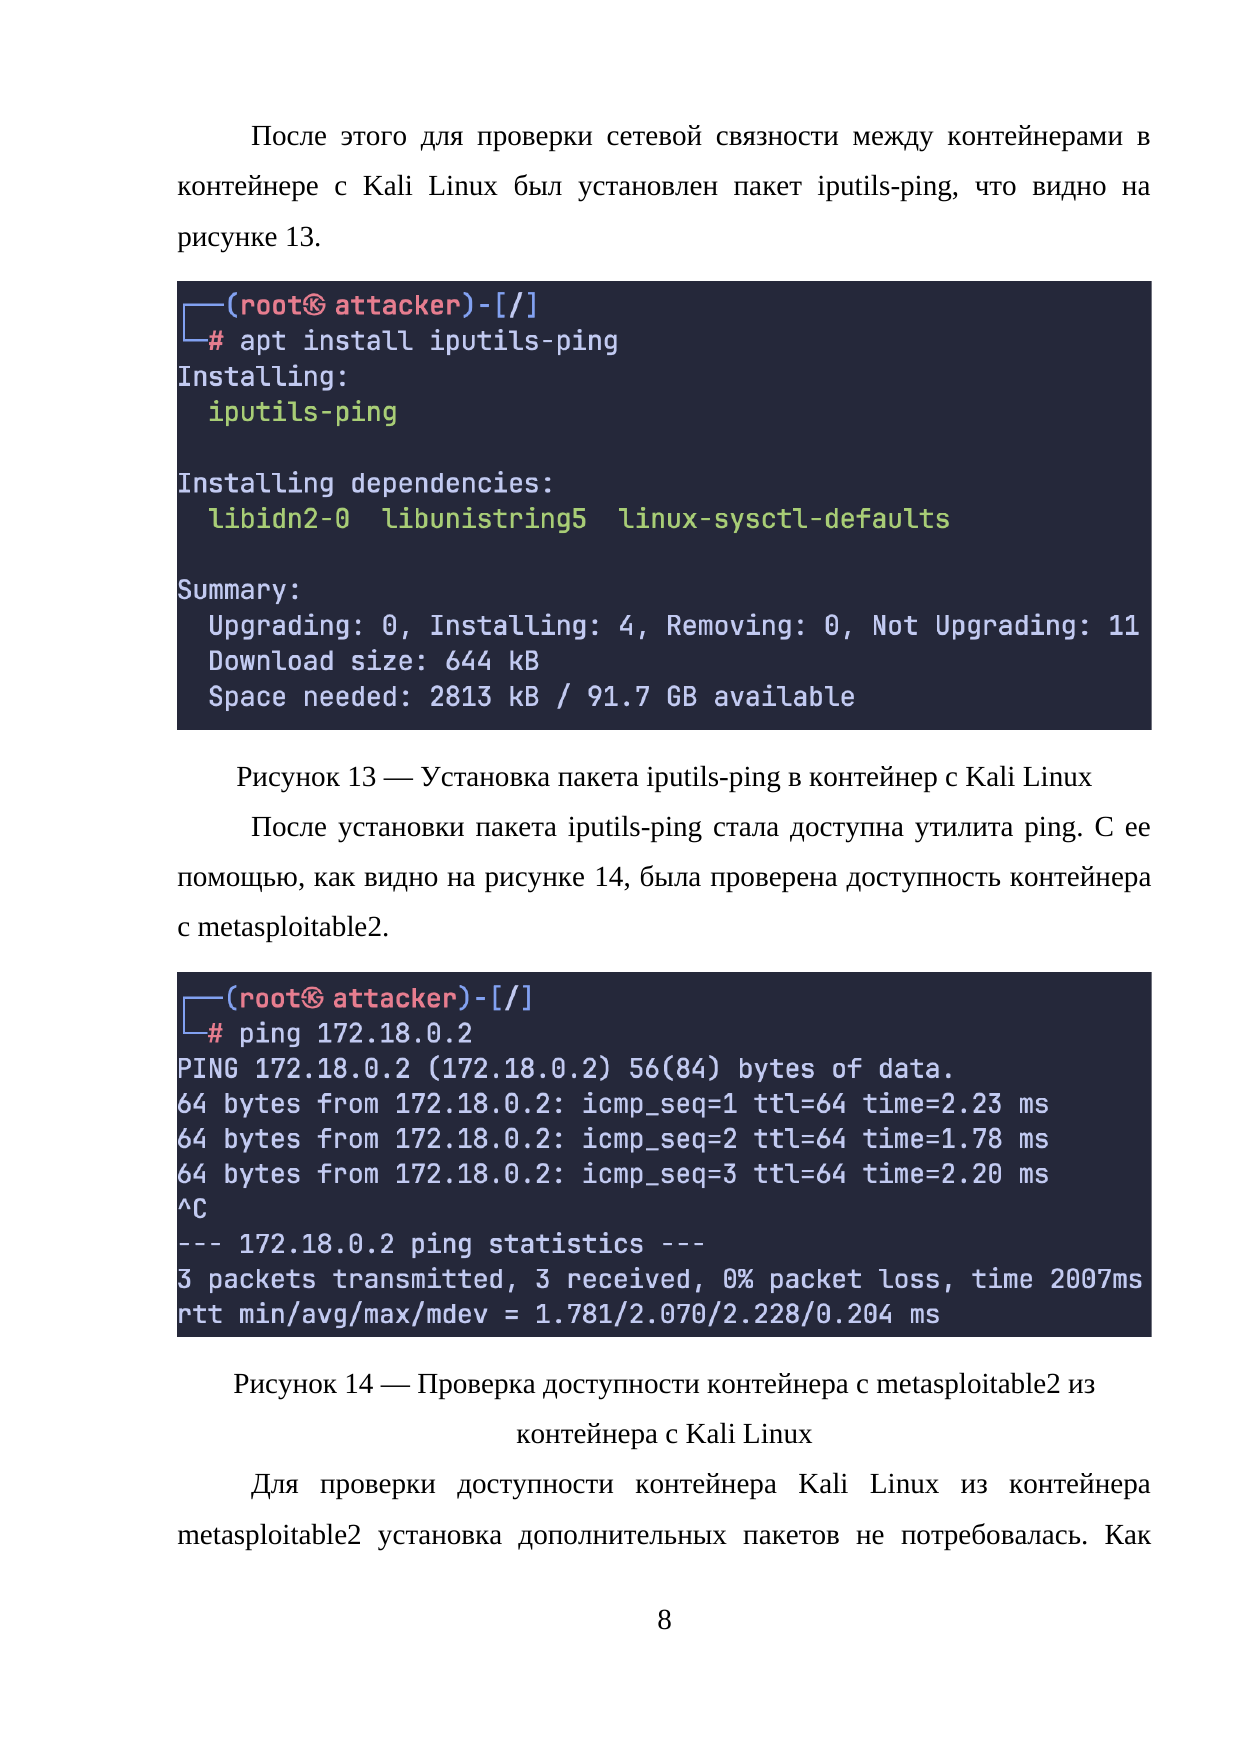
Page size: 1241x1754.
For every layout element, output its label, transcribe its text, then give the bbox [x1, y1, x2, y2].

text Для проверки доступности контейнера Kali Linux из контейнера metasploitable2 установка дополнительных пакетов не потребовалась. Как [177, 1467, 1152, 1550]
text После этого для проверки сетевой связности между контейнерами в контейнере с Kali Linux был установлен пакет iputils-ping, что видно на рисунке 13. [177, 118, 1152, 252]
text После установки пакета iputils-ping стала доступна утилита ping. С ее помощью, как видно на рисунке 14, была проверена доступность контейнера с metasploitable2. [177, 809, 1152, 943]
picture [177, 281, 1152, 730]
text Рисунок 14 — Проверка доступности контейнера с metasploitable2 из контейнера с Kali Linux [177, 1337, 1152, 1450]
text Рисунок 13 — Установка пакета iputils-ping в контейнер с Kali Linux [177, 730, 1152, 792]
picture [177, 972, 1152, 1337]
